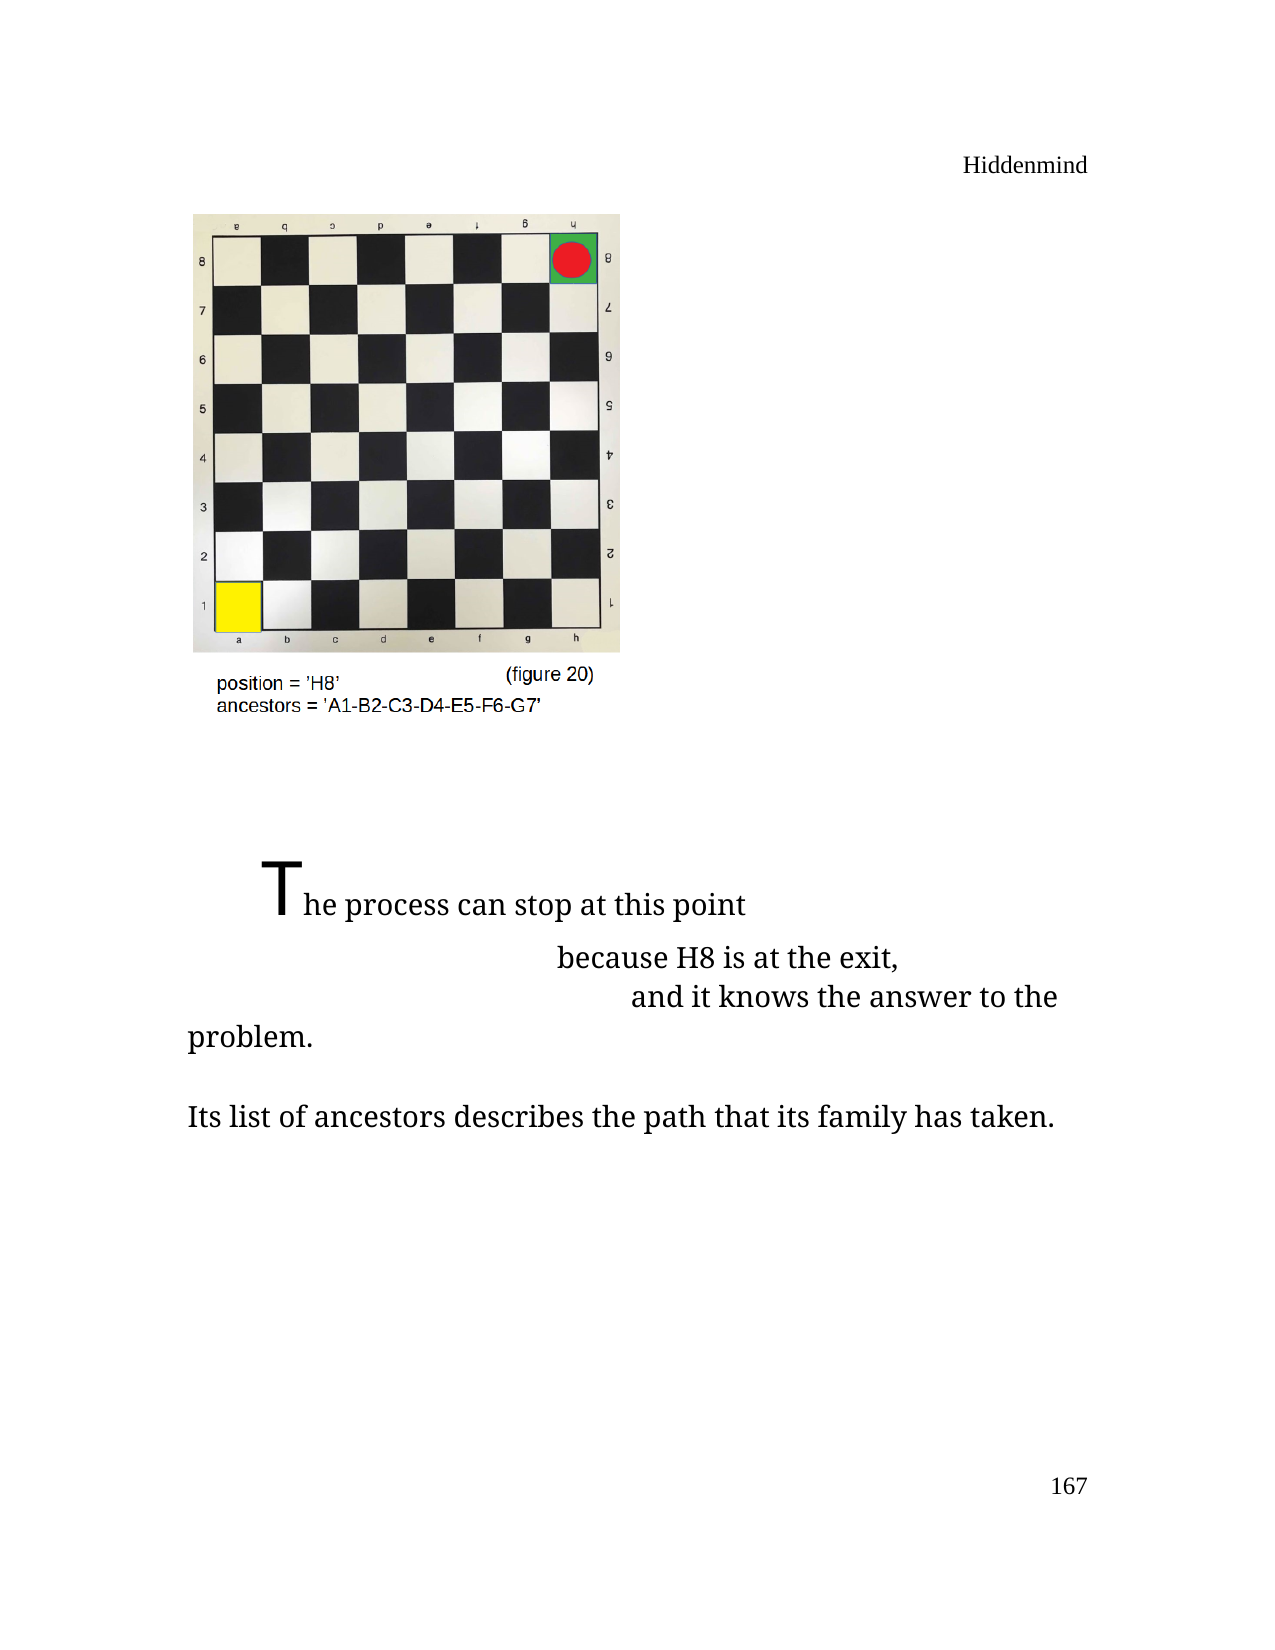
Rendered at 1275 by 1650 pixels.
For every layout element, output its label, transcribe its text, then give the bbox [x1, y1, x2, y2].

picture [187, 210, 623, 716]
text The process can stop at this point [187, 835, 1087, 937]
text Its list of ancestors describes the path that its family has taken. [187, 1096, 1087, 1136]
text because H8 is at the exit, [187, 937, 1087, 977]
text and it knows the answer to the problem. [187, 977, 1087, 1056]
